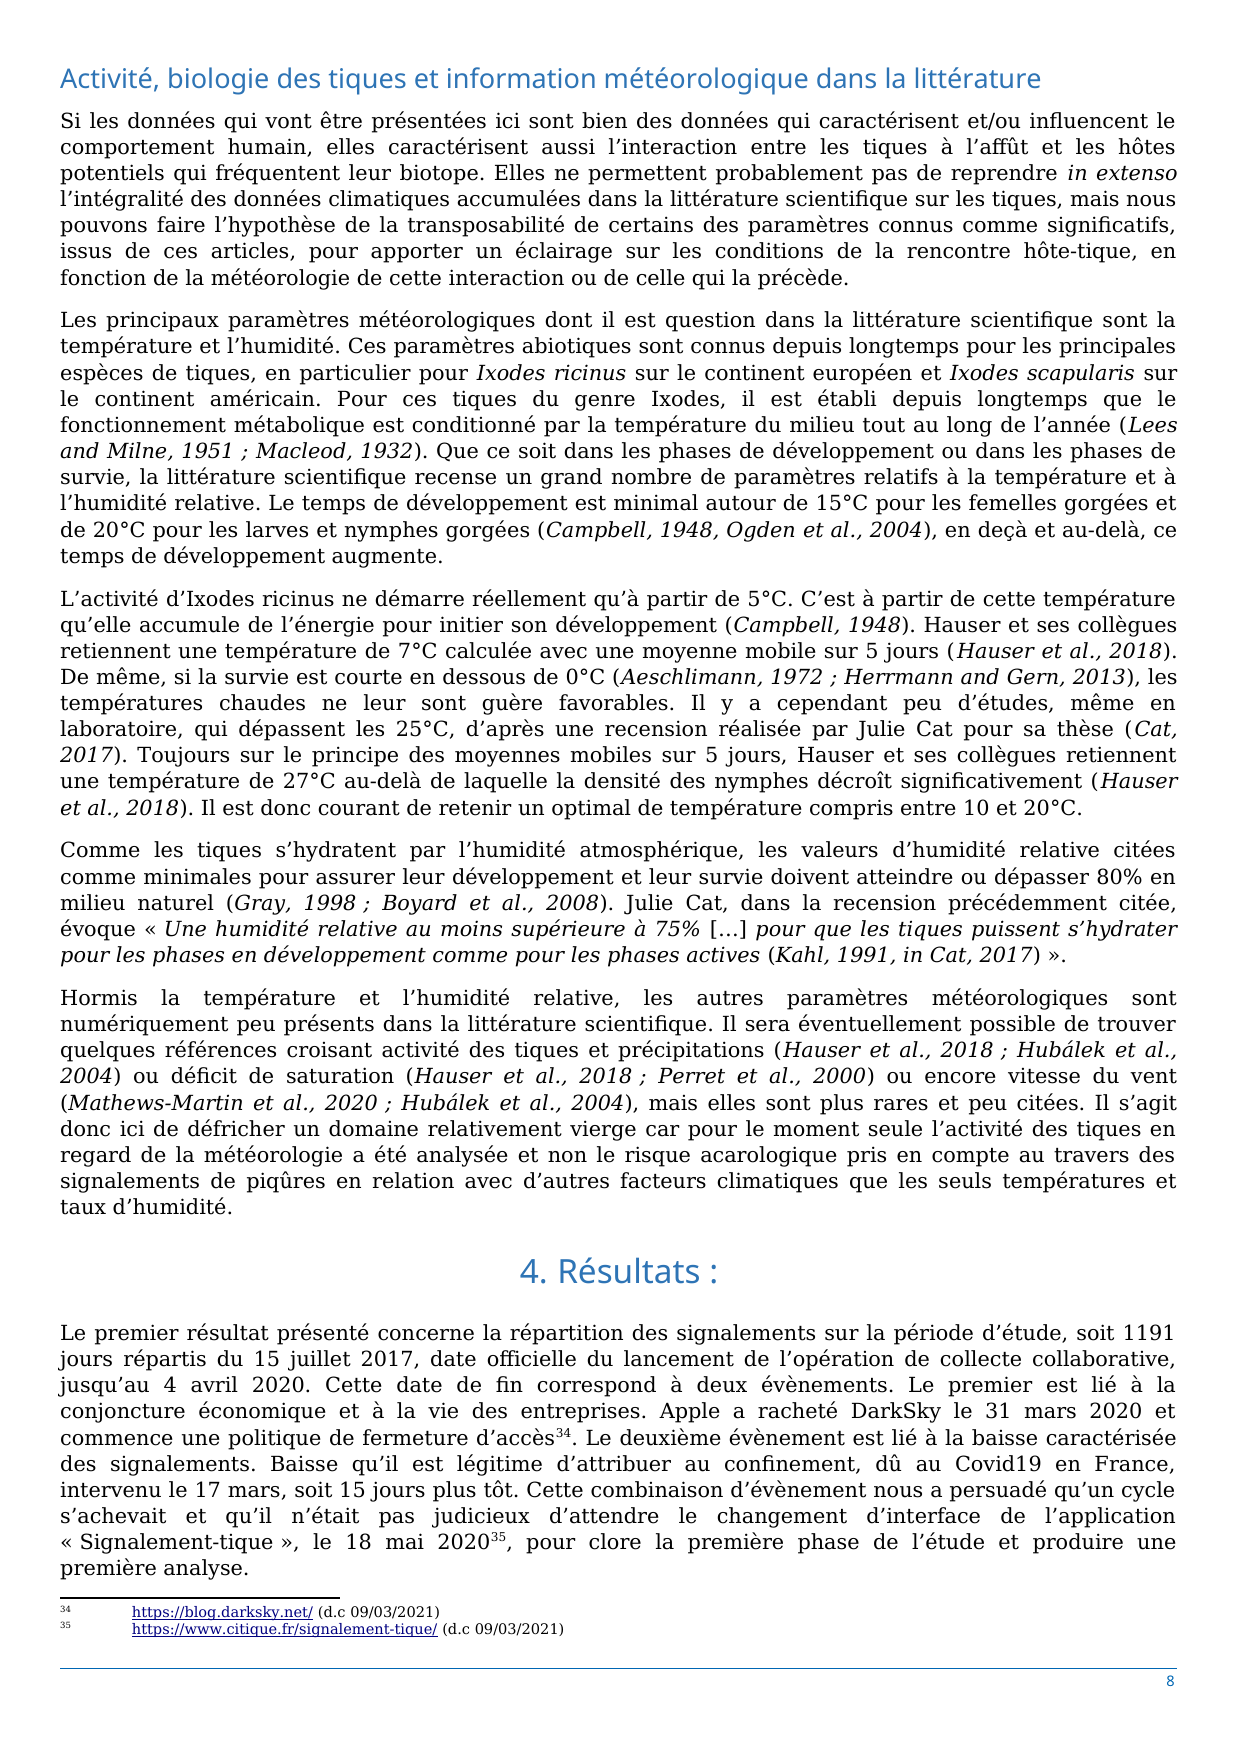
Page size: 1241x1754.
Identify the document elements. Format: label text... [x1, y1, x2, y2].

text L’activité d’Ixodes ricinus ne démarre réellement qu’à partir de 5°C. C’est à partir de cette température qu’elle accumule de l’énergie pour initier son développement (Campbell, 1948). Hauser et ses collègues retiennent une température de 7°C calculée avec une moyenne mobile sur 5 jours (Hauser et al., 2018). De même, si la survie est courte en dessous de 0°C (Aeschlimann, 1972 ; Herrmann and Gern, 2013), les températures chaudes ne leur sont guère favorables. Il y a cependant peu d’études, même en laboratoire, qui dépassent les 25°C, d’après une recension réalisée par Julie Cat pour sa thèse (Cat, 2017). Toujours sur le principe des moyennes mobiles sur 5 jours, Hauser et ses collègues retiennent une température de 27°C au-delà de laquelle la densité des nymphes décroît significativement (Hauser et al., 2018). Il est donc courant de retenir un optimal de température compris entre 10 et 20°C. [60, 587, 1177, 820]
text https://blog.darksky.net/ (d.c 09/03/2021) [60, 1604, 1177, 1621]
text Les principaux paramètres météorologiques dont il est question dans la littérature scientifique sont la température et l’humidité. Ces paramètres abiotiques sont connus depuis longtemps pour les principales espèces de tiques, en particulier pour Ixodes ricinus sur le continent européen et Ixodes scapularis sur le continent américain. Pour ces tiques du genre Ixodes, il est établi depuis longtemps que le fonctionnement métabolique est conditionné par la température du milieu tout au long de l’année (Lees and Milne, 1951 ; Macleod, 1932). Que ce soit dans les phases de développement ou dans les phases de survie, la littérature scientifique recense un grand nombre de paramètres relatifs à la température et à l’humidité relative. Le temps de développement est minimal autour de 15°C pour les femelles gorgées et de 20°C pour les larves et nymphes gorgées (Campbell, 1948, Ogden et al., 2004), en deçà et au-delà, ce temps de développement augmente. [60, 308, 1177, 568]
subtitle Résultats : [60, 1248, 1177, 1294]
text Si les données qui vont être présentées ici sont bien des données qui caractérisent et/ou influencent le comportement humain, elles caractérisent aussi l’interaction entre les tiques à l’affût et les hôtes potentiels qui fréquentent leur biotope. Elles ne permettent probablement pas de reprendre in extenso l’intégralité des données climatiques accumulées dans la littérature scientifique sur les tiques, mais nous pouvons faire l’hypothèse de la transposabilité de certains des paramètres connus comme significatifs, issus de ces articles, pour apporter un éclairage sur les conditions de la rencontre hôte-tique, en fonction de la météorologie de cette interaction ou de celle qui la précède. [60, 109, 1177, 290]
text Comme les tiques s’hydratent par l’humidité atmosphérique, les valeurs d’humidité relative citées comme minimales pour assurer leur développement et leur survie doivent atteindre ou dépasser 80% en milieu naturel (Gray, 1998 ; Boyard et al., 2008). Julie Cat, dans la recension précédemment citée, évoque « Une humidité relative au moins supérieure à 75% […] pour que les tiques puissent s’hydrater pour les phases en développement comme pour les phases actives (Kahl, 1991, in Cat, 2017) ». [60, 838, 1177, 967]
text https://www.citique.fr/signalement-tique/ (d.c 09/03/2021) [60, 1621, 1177, 1638]
text Le premier résultat présenté concerne la répartition des signalements sur la période d’étude, soit 1191 jours répartis du 15 juillet 2017, date officielle du lancement de l’opération de collecte collaborative, jusqu’au 4 avril 2020. Cette date de fin correspond à deux évènements. Le premier est lié à la conjoncture économique et à la vie des entreprises. Apple a racheté DarkSky le 31 mars 2020 et commence une politique de fermeture d’accès. Le deuxième évènement est lié à la baisse caractérisée des signalements. Baisse qu’il est légitime d’attribuer au confinement, dû au Covid19 en France, intervenu le 17 mars, soit 15 jours plus tôt. Cette combinaison d’évènement nous a persuadé qu’un cycle s’achevait et qu’il n’était pas judicieux d’attendre le changement d’interface de l’application « Signalement-tique », le 18 mai 2020, pour clore la première phase de l’étude et produire une première analyse. [60, 1321, 1177, 1581]
subtitle Activité, biologie des tiques et information météorologique dans la littérature [60, 60, 1177, 97]
text Hormis la température et l’humidité relative, les autres paramètres météorologiques sont numériquement peu présents dans la littérature scientifique. Il sera éventuellement possible de trouver quelques références croisant activité des tiques et précipitations (Hauser et al., 2018 ; Hubálek et al., 2004) ou déficit de saturation (Hauser et al., 2018 ; Perret et al., 2000) ou encore vitesse du vent (Mathews-Martin et al., 2020 ; Hubálek et al., 2004), mais elles sont plus rares et peu citées. Il s’agit donc ici de défricher un domaine relativement vierge car pour le moment seule l’activité des tiques en regard de la météorologie a été analysée et non le risque acarologique pris en compte au travers des signalements de piqûres en relation avec d’autres facteurs climatiques que les seuls températures et taux d’humidité. [60, 986, 1177, 1219]
